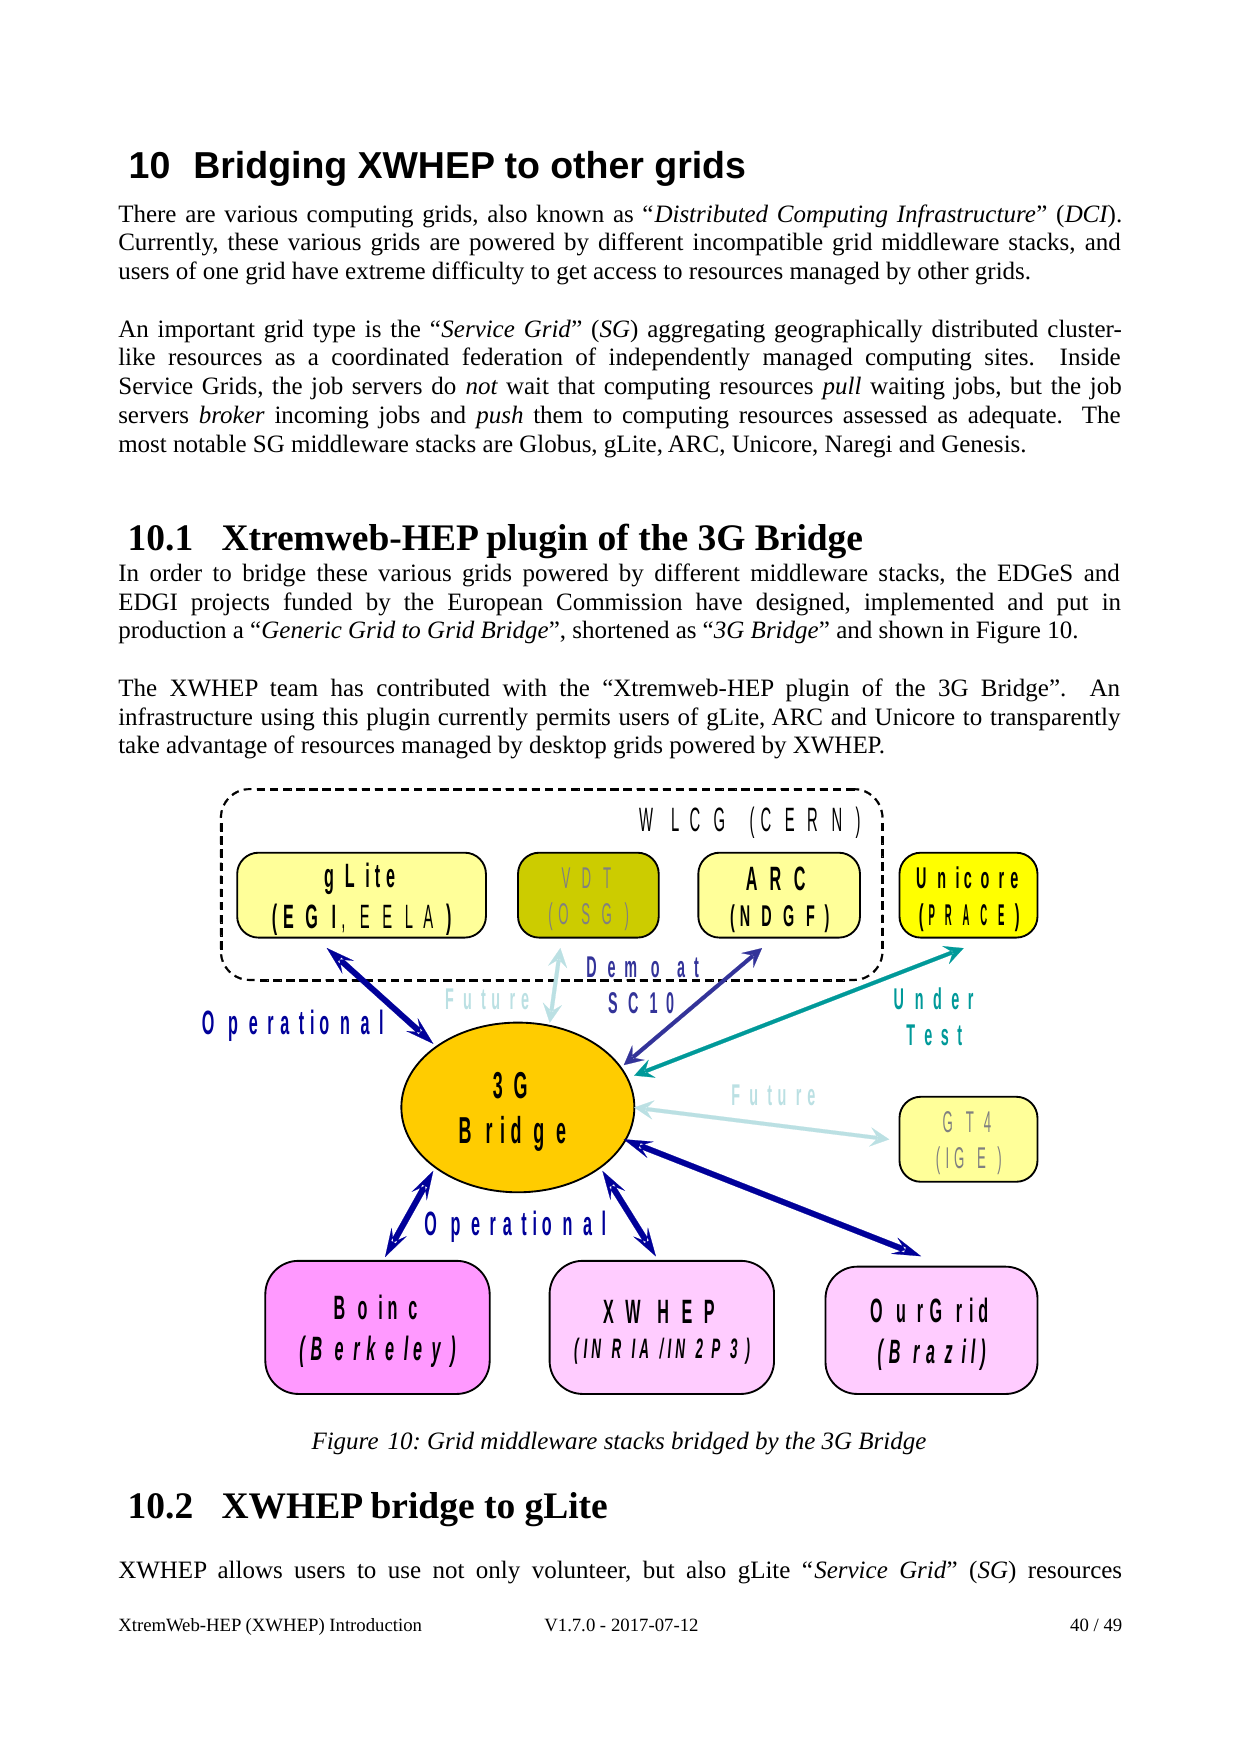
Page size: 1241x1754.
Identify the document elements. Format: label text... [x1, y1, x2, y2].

subtitle Xtremweb-HEP plugin of the 3G Bridge [118, 515, 1122, 558]
text In order to bridge these various grids powered by different middleware stacks, the EDGeS and EDGI projects funded by the European Commission have designed, implemented and put in production a “Generic Grid to Grid Bridge”, shortened as “3G Bridge” and shown in Figure 10. [118, 558, 1122, 644]
subtitle XWHEP bridge to gLite [118, 1483, 1122, 1526]
text There are various computing grids, also known as “Distributed Computing Infrastructure” (DCI). Currently, these various grids are powered by different incompatible grid middleware stacks, and users of one grid have extreme difficulty to get access to resources managed by other grids. [118, 199, 1122, 285]
text Figure 10: Grid middleware stacks bridged by the 3G Bridge [118, 1426, 1122, 1454]
subtitle Bridging XWHEP to other grids [118, 143, 1122, 186]
text An important grid type is the “Service Grid” (SG) aggregating geographically distributed cluster-like resources as a coordinated federation of independently managed computing sites. Inside Service Grids, the job servers do not wait that computing resources pull waiting jobs, but the job servers broker incoming jobs and push them to computing resources assessed as adequate. The most notable SG middleware stacks are Globus, gLite, ARC, Unicore, Naregi and Genesis. [118, 314, 1122, 457]
text XWHEP allows users to use not only volunteer, but also gLite “Service Grid” (SG) resources [118, 1555, 1122, 1584]
text The XWHEP team has contributed with the “Xtremweb-HEP plugin of the 3G Bridge”. An infrastructure using this plugin currently permits users of gLite, ARC and Unicore to transparently take advantage of resources managed by desktop grids powered by XWHEP. [118, 673, 1122, 759]
